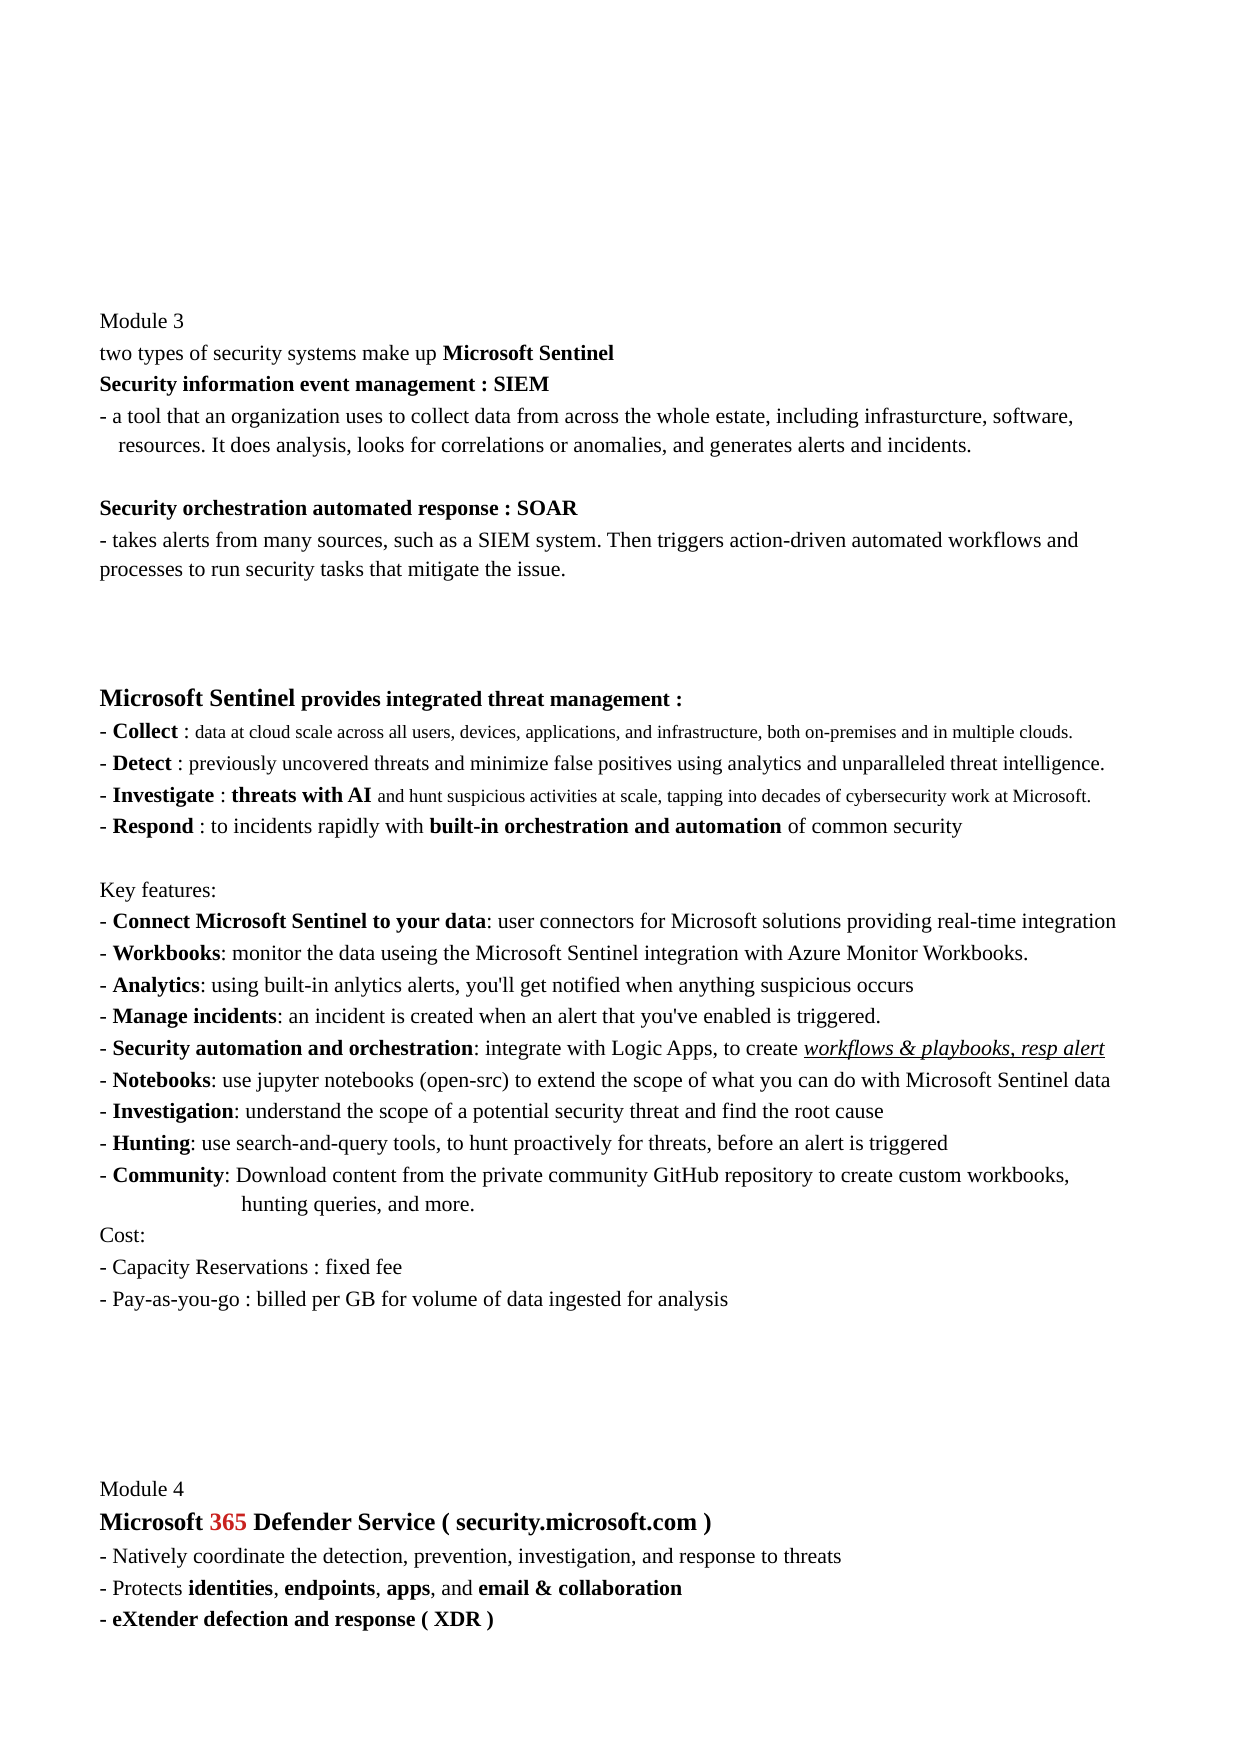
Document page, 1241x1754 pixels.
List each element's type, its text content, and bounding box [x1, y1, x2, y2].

text - Protects identities, endpoints, apps, and email & collaboration [99, 1575, 1122, 1600]
text - Detect : previously uncovered threats and minimize false positives using analytics and unparalleled threat intelligence. [99, 750, 1122, 775]
text Key features: [99, 877, 1122, 902]
text - takes alerts from many sources, such as a SIEM system. Then triggers action-driven automated workflows and processes to run security tasks that mitigate the issue. [99, 527, 1122, 581]
text - Analytics: using built-in anlytics alerts, you'll get notified when anything suspicious occurs [99, 972, 1122, 997]
text - Collect : data at cloud scale across all users, devices, applications, and infrastructure, both on-premises and in multiple clouds. [99, 718, 1122, 744]
text - Connect Microsoft Sentinel to your data: user connectors for Microsoft solutions providing real-time integration [99, 908, 1122, 934]
text Security information event management : SIEM [99, 371, 1122, 397]
text Module 3 [99, 308, 1122, 333]
text Microsoft Sentinel provides integrated threat management : [99, 683, 1122, 711]
text - Notebooks: use jupyter notebooks (open-src) to extend the scope of what you can do with Microsoft Sentinel data [99, 1067, 1122, 1092]
text - Capacity Reservations : fixed fee [99, 1254, 1122, 1279]
text - Hunting: use search-and-query tools, to hunt proactively for threats, before an alert is triggered [99, 1130, 1122, 1155]
text Module 4 [99, 1476, 1122, 1501]
text - Workbooks: monitor the data useing the Microsoft Sentinel integration with Azure Monitor Workbooks. [99, 940, 1122, 965]
text Security orchestration automated response : SOAR [99, 495, 1122, 521]
text - Investigate : threats with AI and hunt suspicious activities at scale, tapping into decades of cybersecurity work at Microsoft. [99, 782, 1122, 807]
text - Natively coordinate the detection, prevention, investigation, and response to threats [99, 1543, 1122, 1568]
text Cost: [99, 1222, 1122, 1248]
text - Security automation and orchestration: integrate with Logic Apps, to create workflows & playbooks, resp alert [99, 1035, 1122, 1060]
text - eXtender defection and response ( XDR ) [99, 1606, 1122, 1632]
text - Pay-as-you-go : billed per GB for volume of data ingested for analysis [99, 1286, 1122, 1311]
text - Manage incidents: an incident is created when an alert that you've enabled is triggered. [99, 1003, 1122, 1029]
text - a tool that an organization uses to collect data from across the whole estate, including infrasturcture, software, resources. It does analysis, looks for correlations or anomalies, and generates alerts and incidents. [99, 403, 1122, 457]
text - Respond : to incidents rapidly with built-in orchestration and automation of common security [99, 813, 1122, 839]
text Microsoft 365 Defender Service ( security.microsoft.com ) [99, 1507, 1122, 1536]
text two types of security systems make up Microsoft Sentinel [99, 340, 1122, 365]
text - Community: Download content from the private community GitHub repository to create custom workbooks, hunting queries, and more. [99, 1162, 1122, 1216]
text - Investigation: understand the scope of a potential security threat and find the root cause [99, 1098, 1122, 1124]
